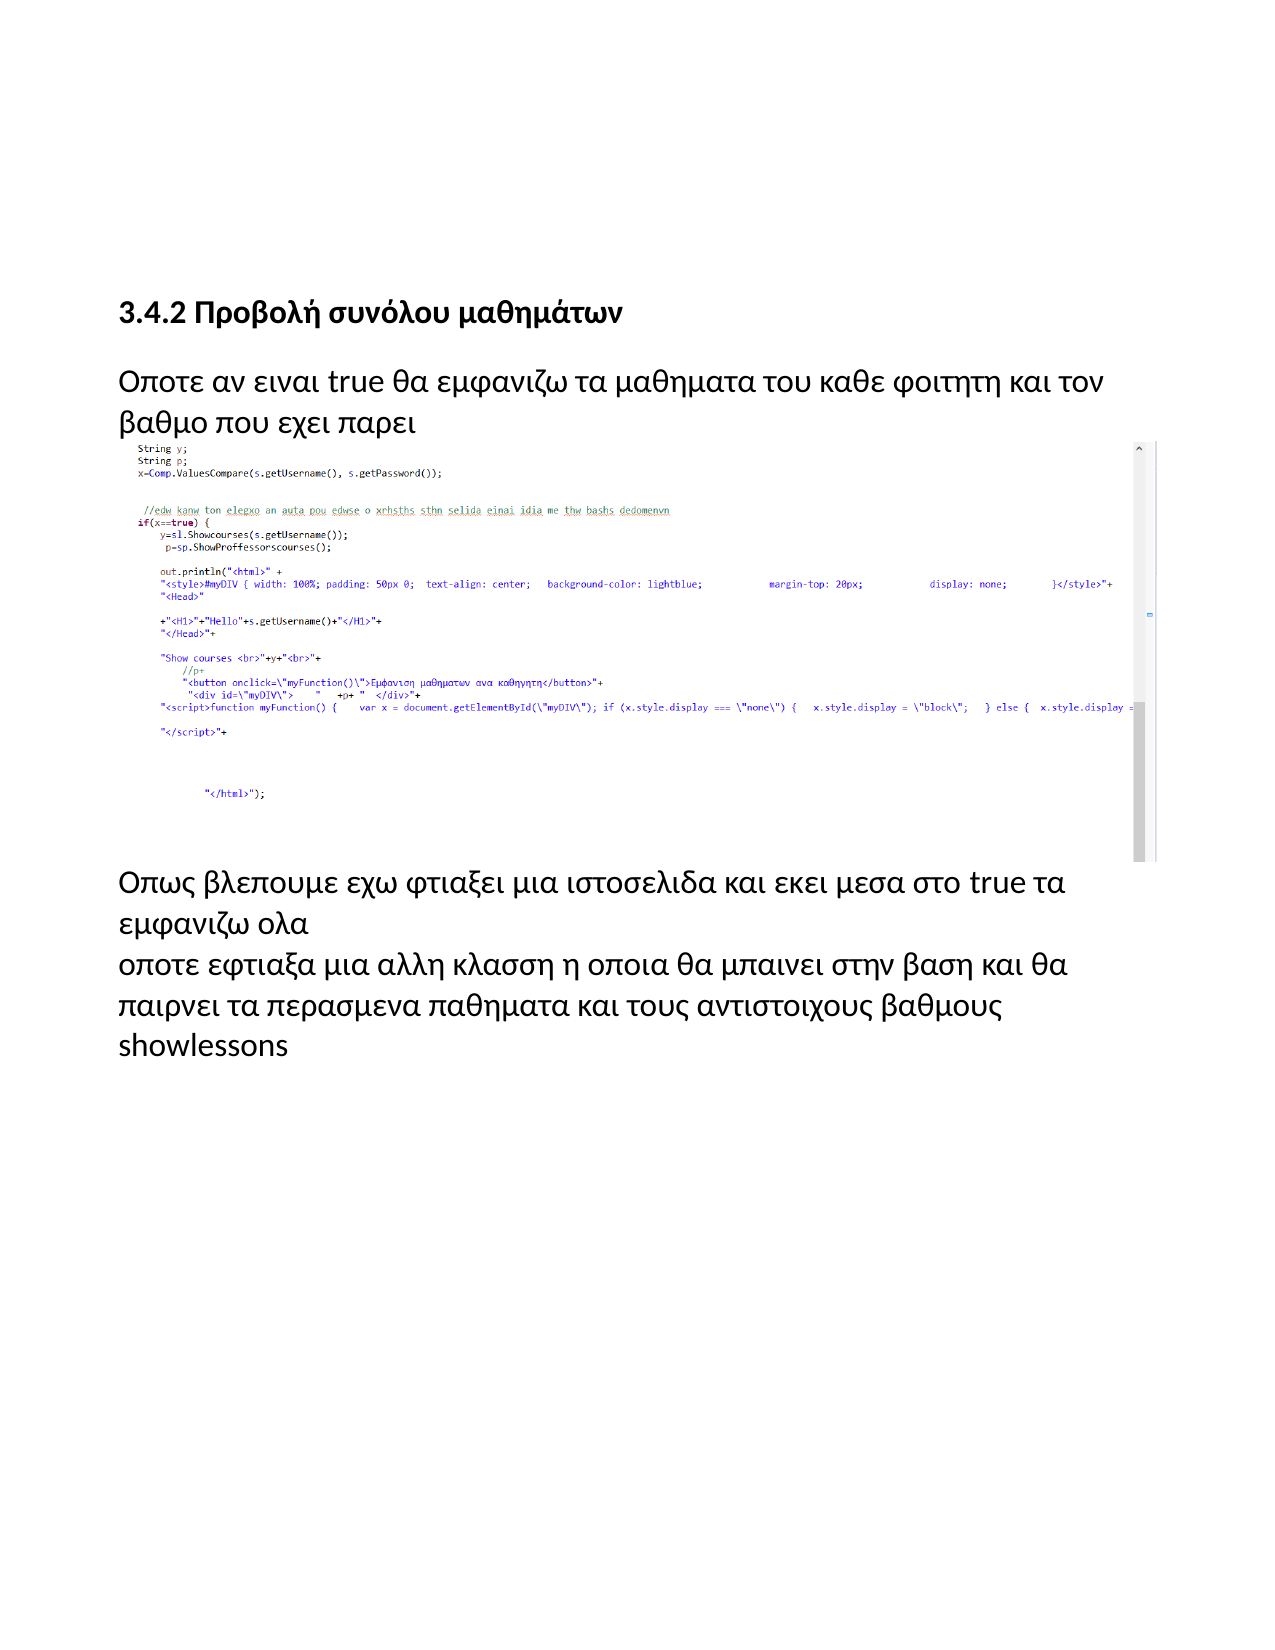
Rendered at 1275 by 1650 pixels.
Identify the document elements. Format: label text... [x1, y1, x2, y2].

text Oπως βλεπουμε εχω φτιαξει μια ιστοσελιδα και εκει μεσα στο true τα εμφανιζω ολα [118, 862, 1157, 943]
text οποτε εφτιαξα μια αλλη κλασση η οποια θα μπαινει στην βαση και θα παιρνει τα περασμενα παθηματα και τους αντιστοιχους βαθμους showlessons [118, 943, 1157, 1065]
text 3.4.2 Προβολή συνόλου μαθημάτων [118, 291, 1157, 331]
text Οποτε αν ειναι true θα εμφανιζω τα μαθηματα του καθε φοιτητη και τον βαθμο που εχει παρει [118, 360, 1157, 441]
picture [118, 441, 1157, 862]
